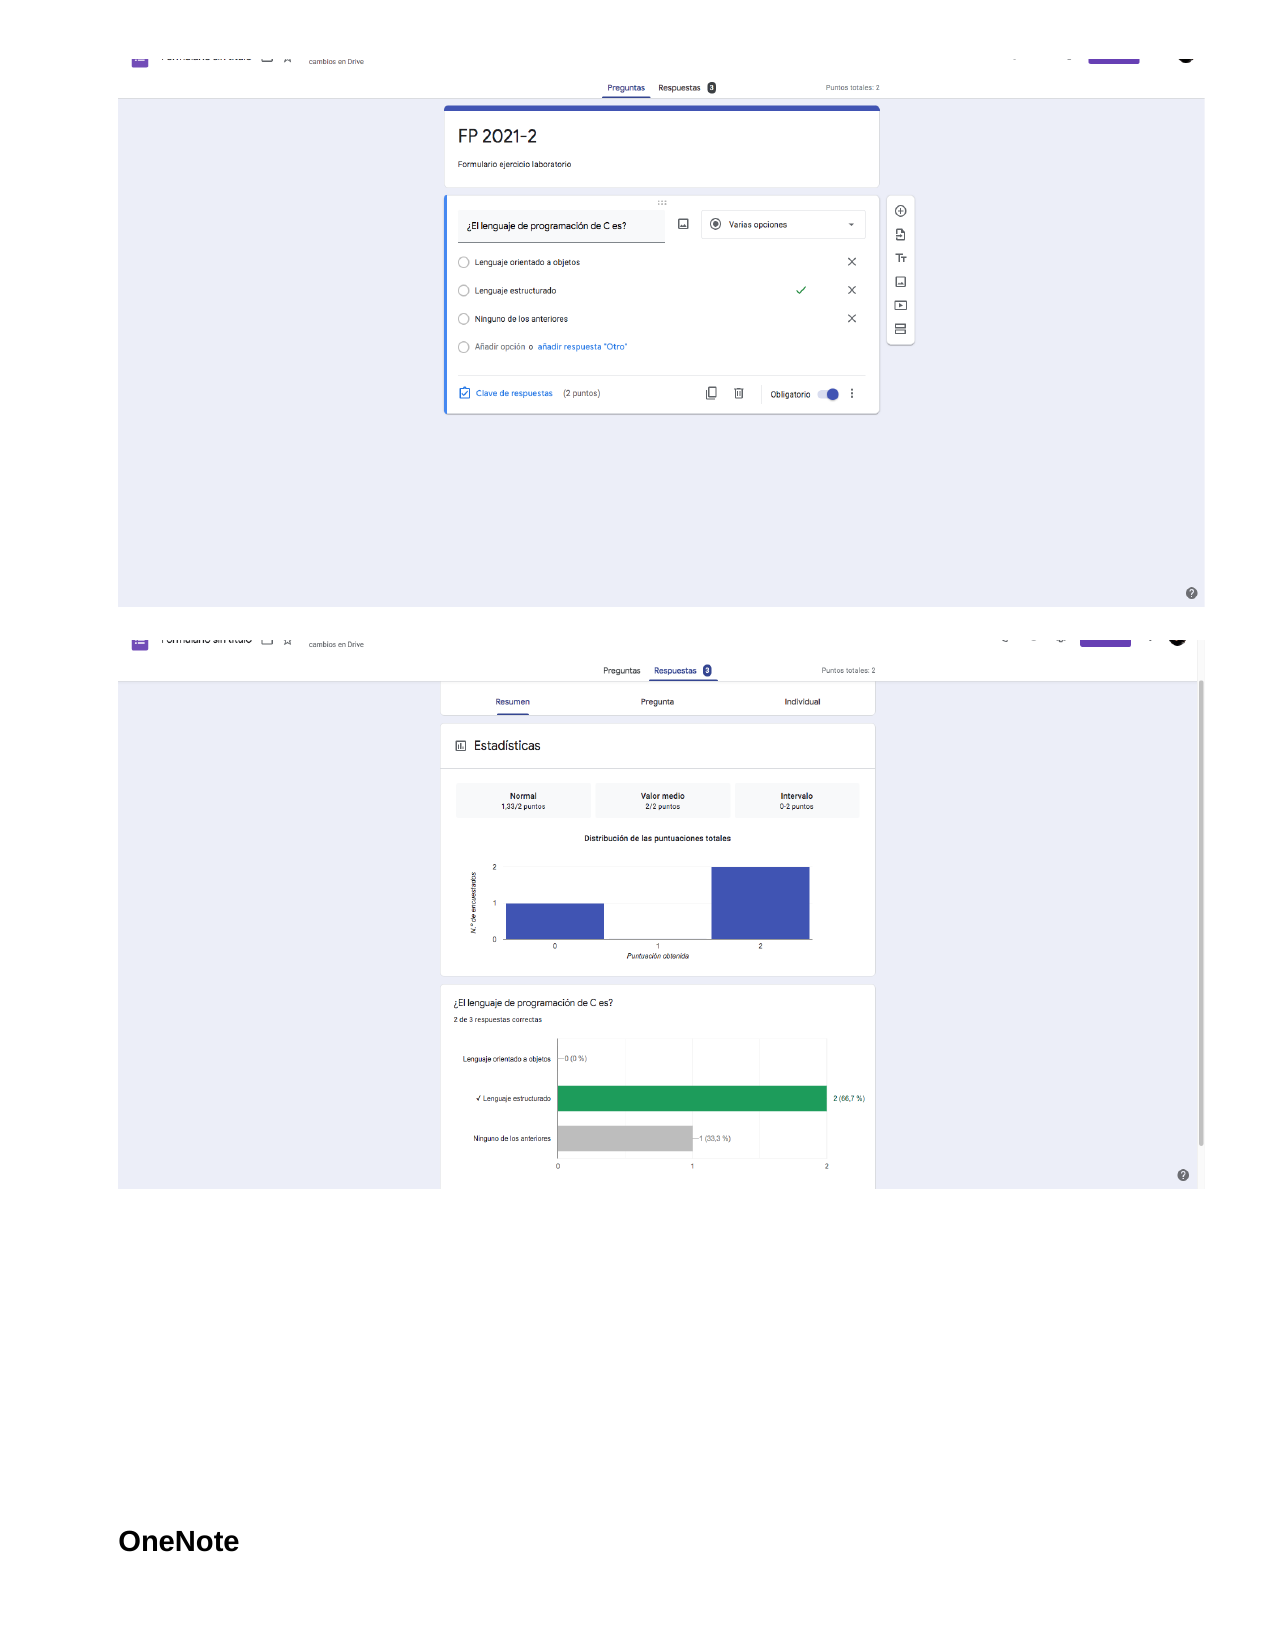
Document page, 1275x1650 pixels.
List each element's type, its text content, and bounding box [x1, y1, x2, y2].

text OneNote [118, 1524, 1205, 1558]
